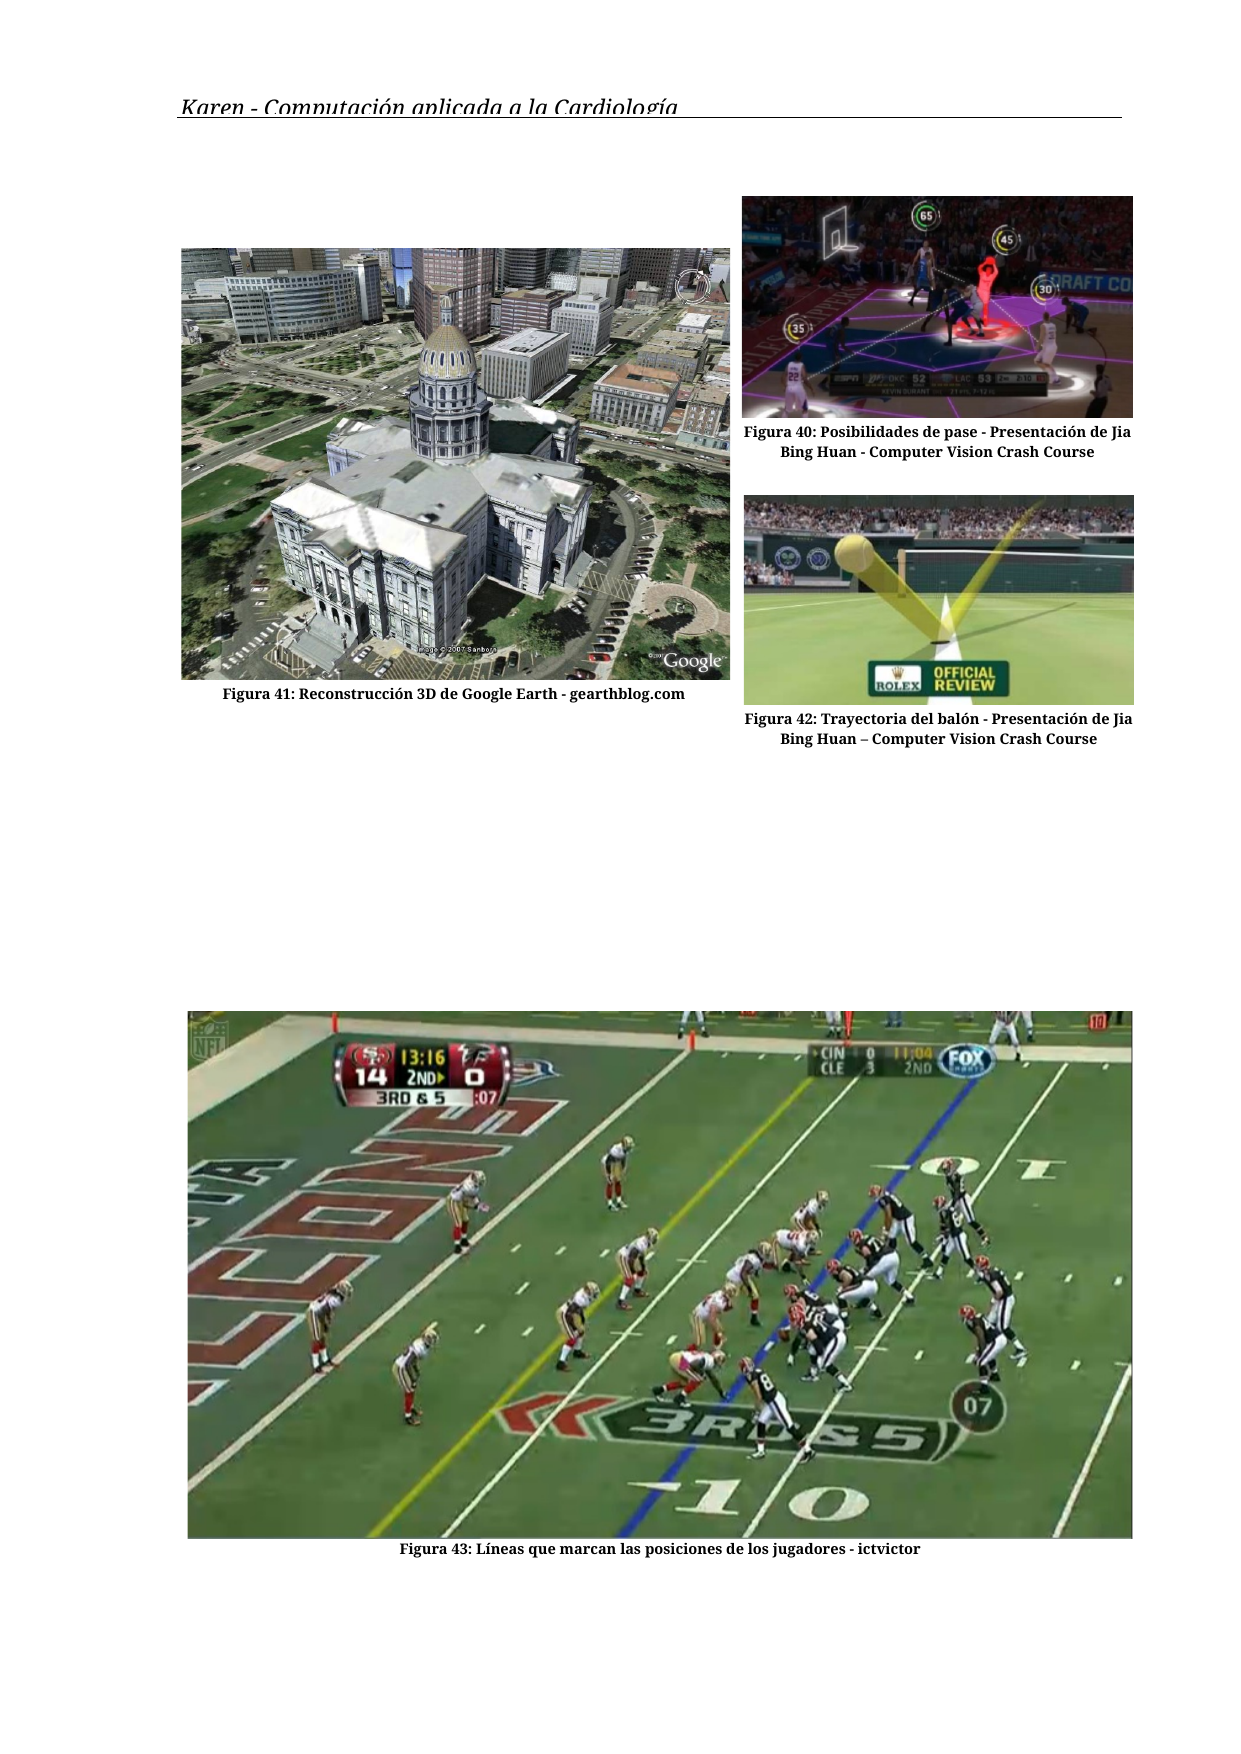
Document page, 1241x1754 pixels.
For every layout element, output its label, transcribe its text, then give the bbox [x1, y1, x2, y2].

text Figura 41: Reconstrucción 3D de Google Earth - gearthblog.com [181, 680, 730, 704]
picture [743, 495, 1134, 705]
picture [741, 196, 1133, 418]
text Figura 42: Trayectoria del balón - Presentación de Jia Bing Huan – Computer Vision Crash Course [744, 705, 1134, 749]
picture [187, 1011, 1133, 1539]
text Figura 43: Líneas que marcan las posiciones de los jugadores - ictvictor [186, 1011, 1134, 1558]
text Figura 40: Posibilidades de pase - Presentación de Jia Bing Huan - Computer Vision Crash Course [742, 418, 1133, 461]
picture [181, 248, 731, 680]
